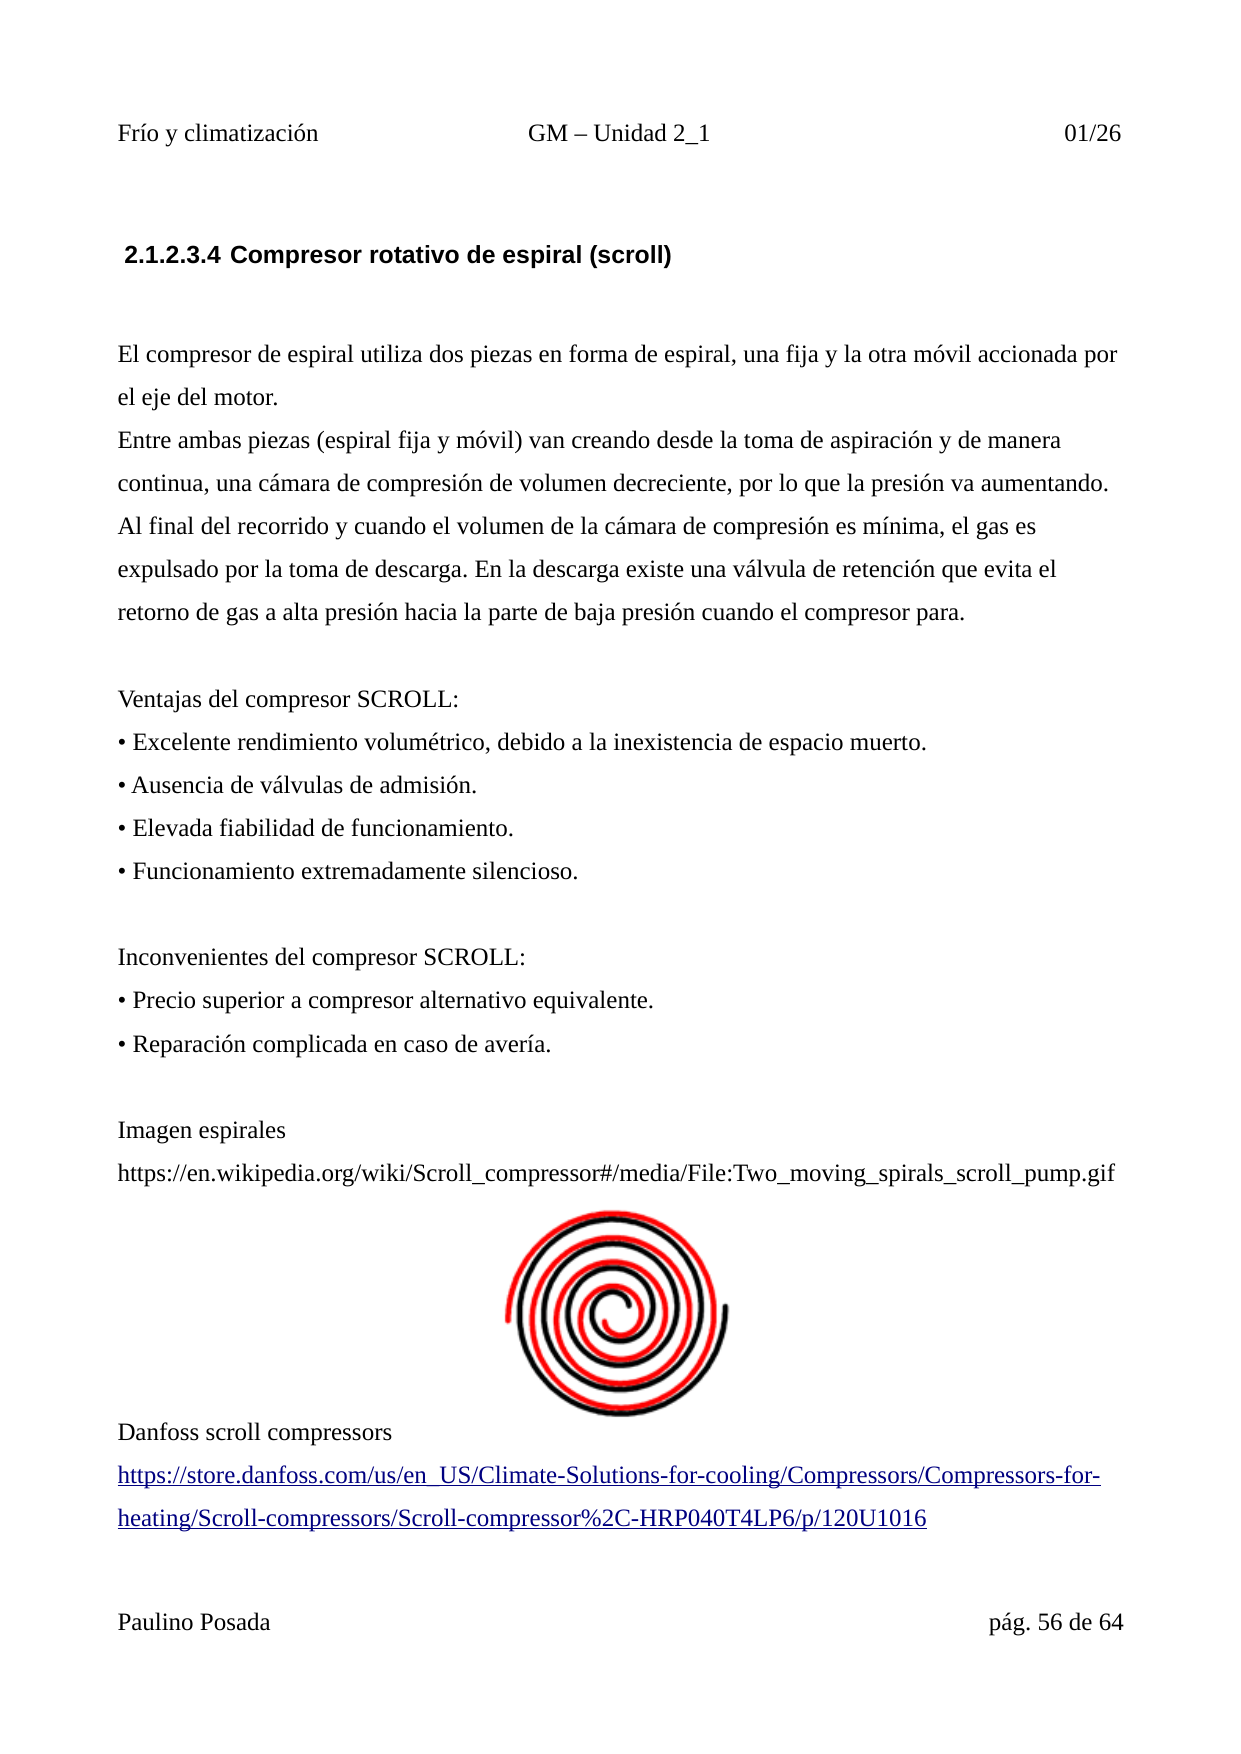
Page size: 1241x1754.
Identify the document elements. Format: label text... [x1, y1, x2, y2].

text • Funcionamiento extremadamente silencioso. [117, 856, 1123, 885]
text Danfoss scroll compressors [117, 1417, 1123, 1446]
text https://store.danfoss.com/us/en_US/Climate-Solutions-for-cooling/Compressors/Compressors-for-heating/Scroll-compressors/Scroll-compressor%2C-HRP040T4LP6/p/120U1016 [117, 1460, 1123, 1532]
text • Elevada fiabilidad de funcionamiento. [117, 813, 1123, 842]
picture [496, 1201, 745, 1439]
text • Excelente rendimiento volumétrico, debido a la inexistencia de espacio muerto. [117, 727, 1123, 756]
text El compresor de espiral utiliza dos piezas en forma de espiral, una fija y la otra móvil accionada por el eje del motor. [117, 339, 1123, 411]
text • Reparación complicada en caso de avería. [117, 1029, 1123, 1057]
text • Ausencia de válvulas de admisión. [117, 770, 1123, 799]
text Inconvenientes del compresor SCROLL: [117, 942, 1123, 971]
text Imagen espirales [117, 1115, 1123, 1144]
text • Precio superior a compresor alternativo equivalente. [117, 986, 1123, 1014]
subtitle Compresor rotativo de espiral (scroll) [117, 240, 1123, 269]
text Entre ambas piezas (espiral fija y móvil) van creando desde la toma de aspiración y de manera continua, una cámara de compresión de volumen decreciente, por lo que la presión va aumentando. Al final del recorrido y cuando el volumen de la cámara de compresión es mínima, el gas es expulsado por la toma de descarga. En la descarga existe una válvula de retención que evita el retorno de gas a alta presión hacia la parte de baja presión cuando el compresor para. [117, 425, 1123, 626]
text https://en.wikipedia.org/wiki/Scroll_compressor#/media/File:Two_moving_spirals_scroll_pump.gif [117, 1158, 1123, 1187]
text Ventajas del compresor SCROLL: [117, 684, 1123, 712]
